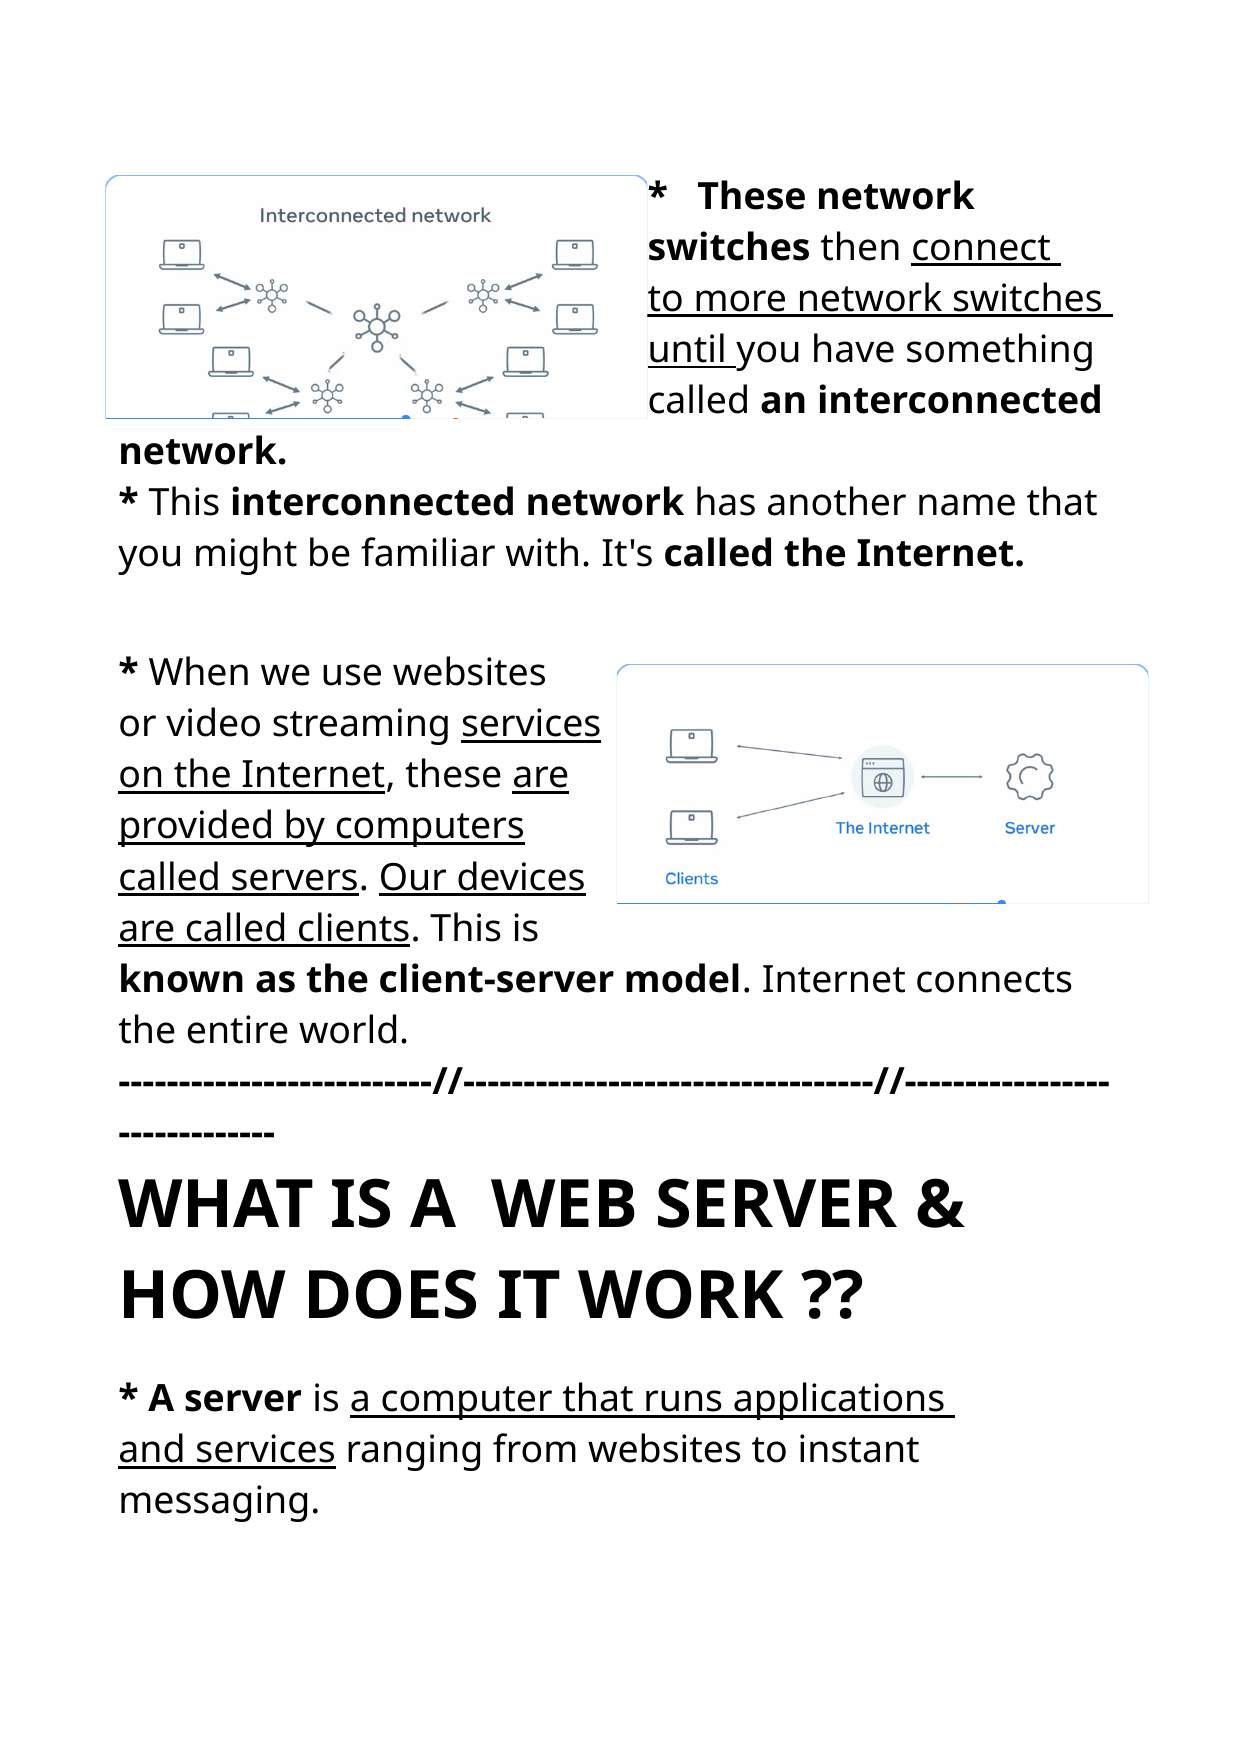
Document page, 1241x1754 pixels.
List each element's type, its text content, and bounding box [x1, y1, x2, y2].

text WHAT IS A WEB SERVER & HOW DOES IT WORK ?? [118, 1156, 1122, 1338]
text * This interconnected network has another name that you might be familiar with. It's called the Internet. [118, 475, 1122, 577]
text * When we use websites or video streaming services on the Internet, these are provided by computers called servers. Our devices are called clients. This is known as the client-server model. Internet connects the entire world. [118, 646, 1122, 1054]
text * These network switches then connect to more network switches until you have something called an interconnected network. [118, 169, 1122, 475]
text --------------------------//----------------------------------//------------------------------ [118, 1054, 1122, 1156]
picture [105, 175, 648, 419]
picture [616, 664, 1149, 904]
text * A server is a computer that runs applications and services ranging from websites to instant messaging. [118, 1372, 1122, 1525]
